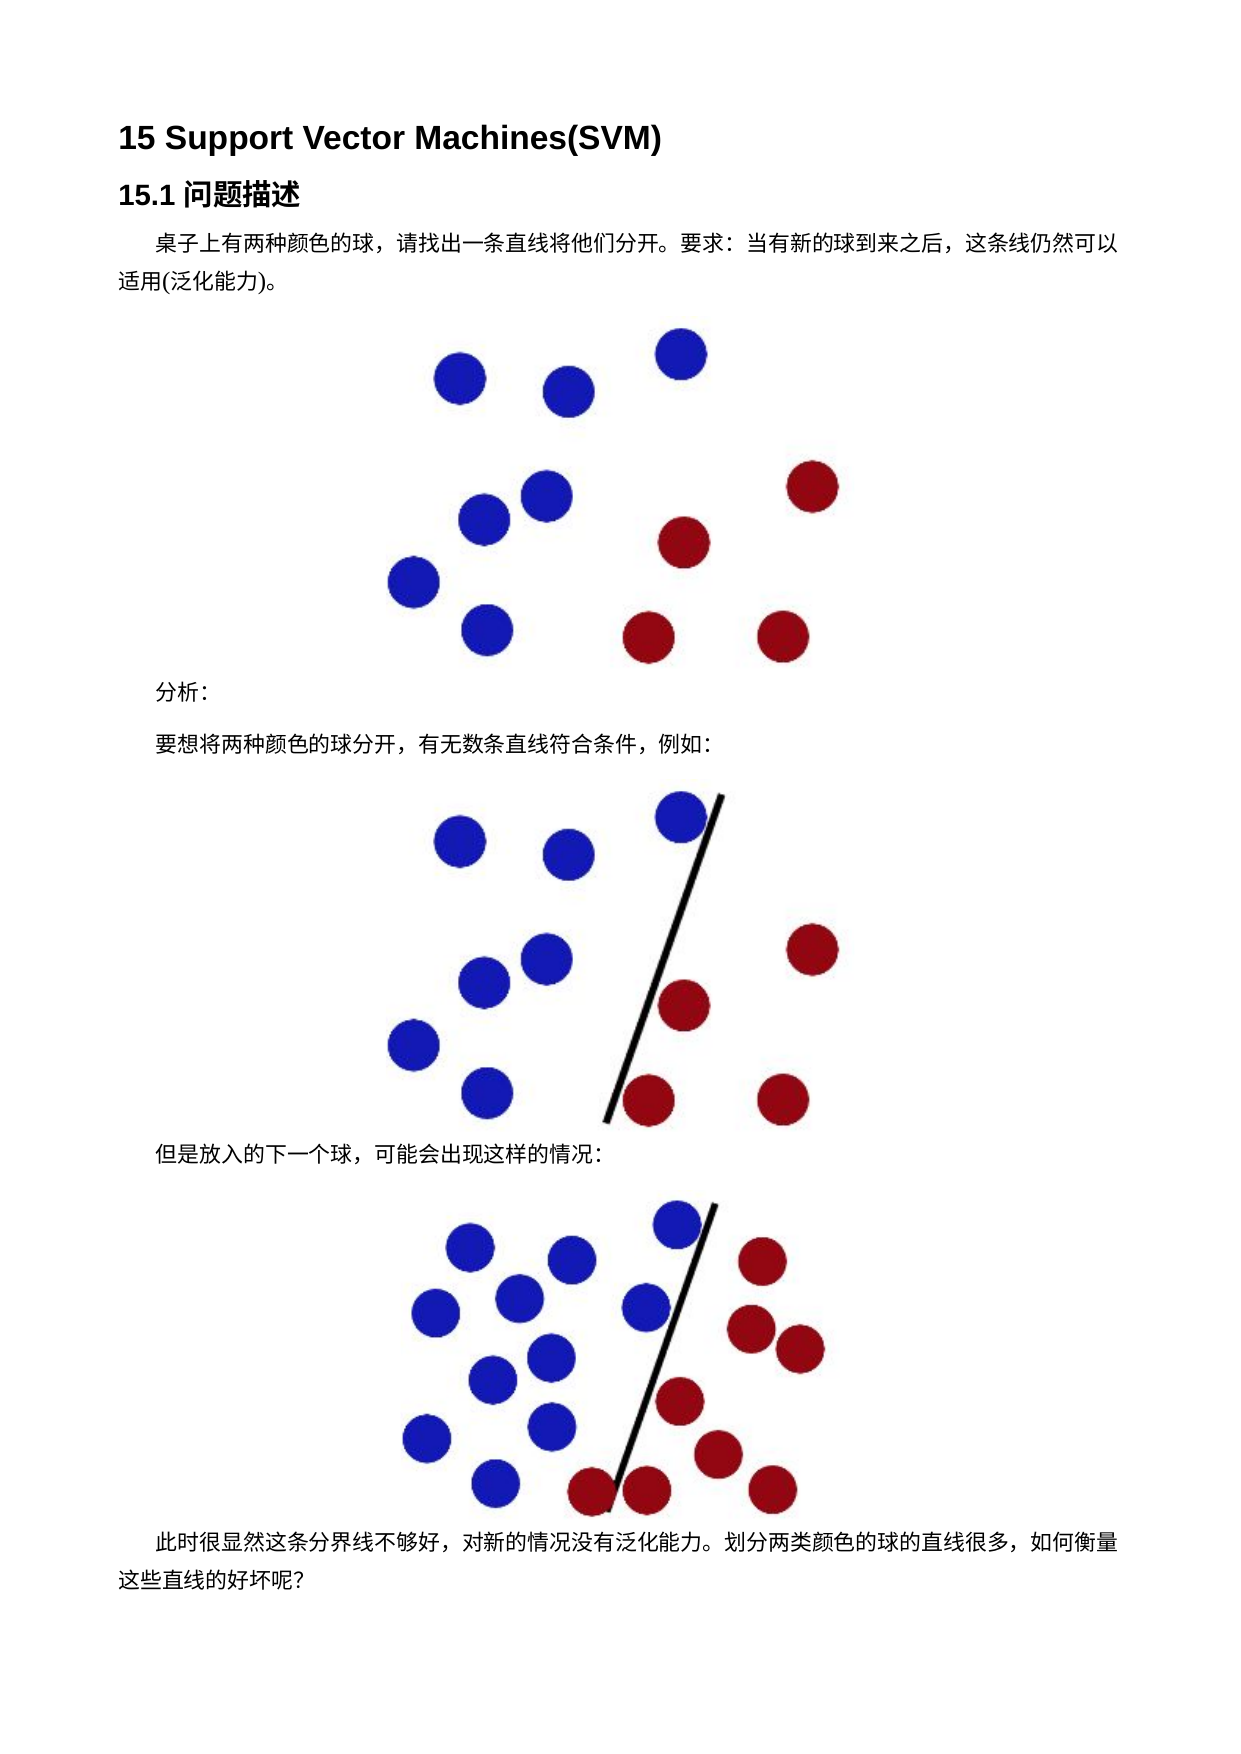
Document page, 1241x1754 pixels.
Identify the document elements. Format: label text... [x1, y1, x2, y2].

picture [385, 316, 855, 669]
subtitle 15.1 问题描述 [118, 171, 1122, 214]
text 桌子上有两种颜色的球，请找出一条直线将他们分开。要求：当有新的球到来之后，这条线仍然可以适用(泛化能力)。 [118, 226, 1122, 296]
text 要想将两种颜色的球分开，有无数条直线符合条件，例如： [118, 727, 1122, 759]
picture [385, 779, 855, 1132]
subtitle 15 Support Vector Machines(SVM) [118, 118, 1122, 157]
picture [400, 1190, 840, 1520]
text 但是放入的下一个球，可能会出现这样的情况： [118, 779, 1122, 1169]
text 此时很显然这条分界线不够好，对新的情况没有泛化能力。划分两类颜色的球的直线很多，如何衡量这些直线的好坏呢？ [118, 1190, 1122, 1595]
text 分析： [118, 317, 1122, 706]
